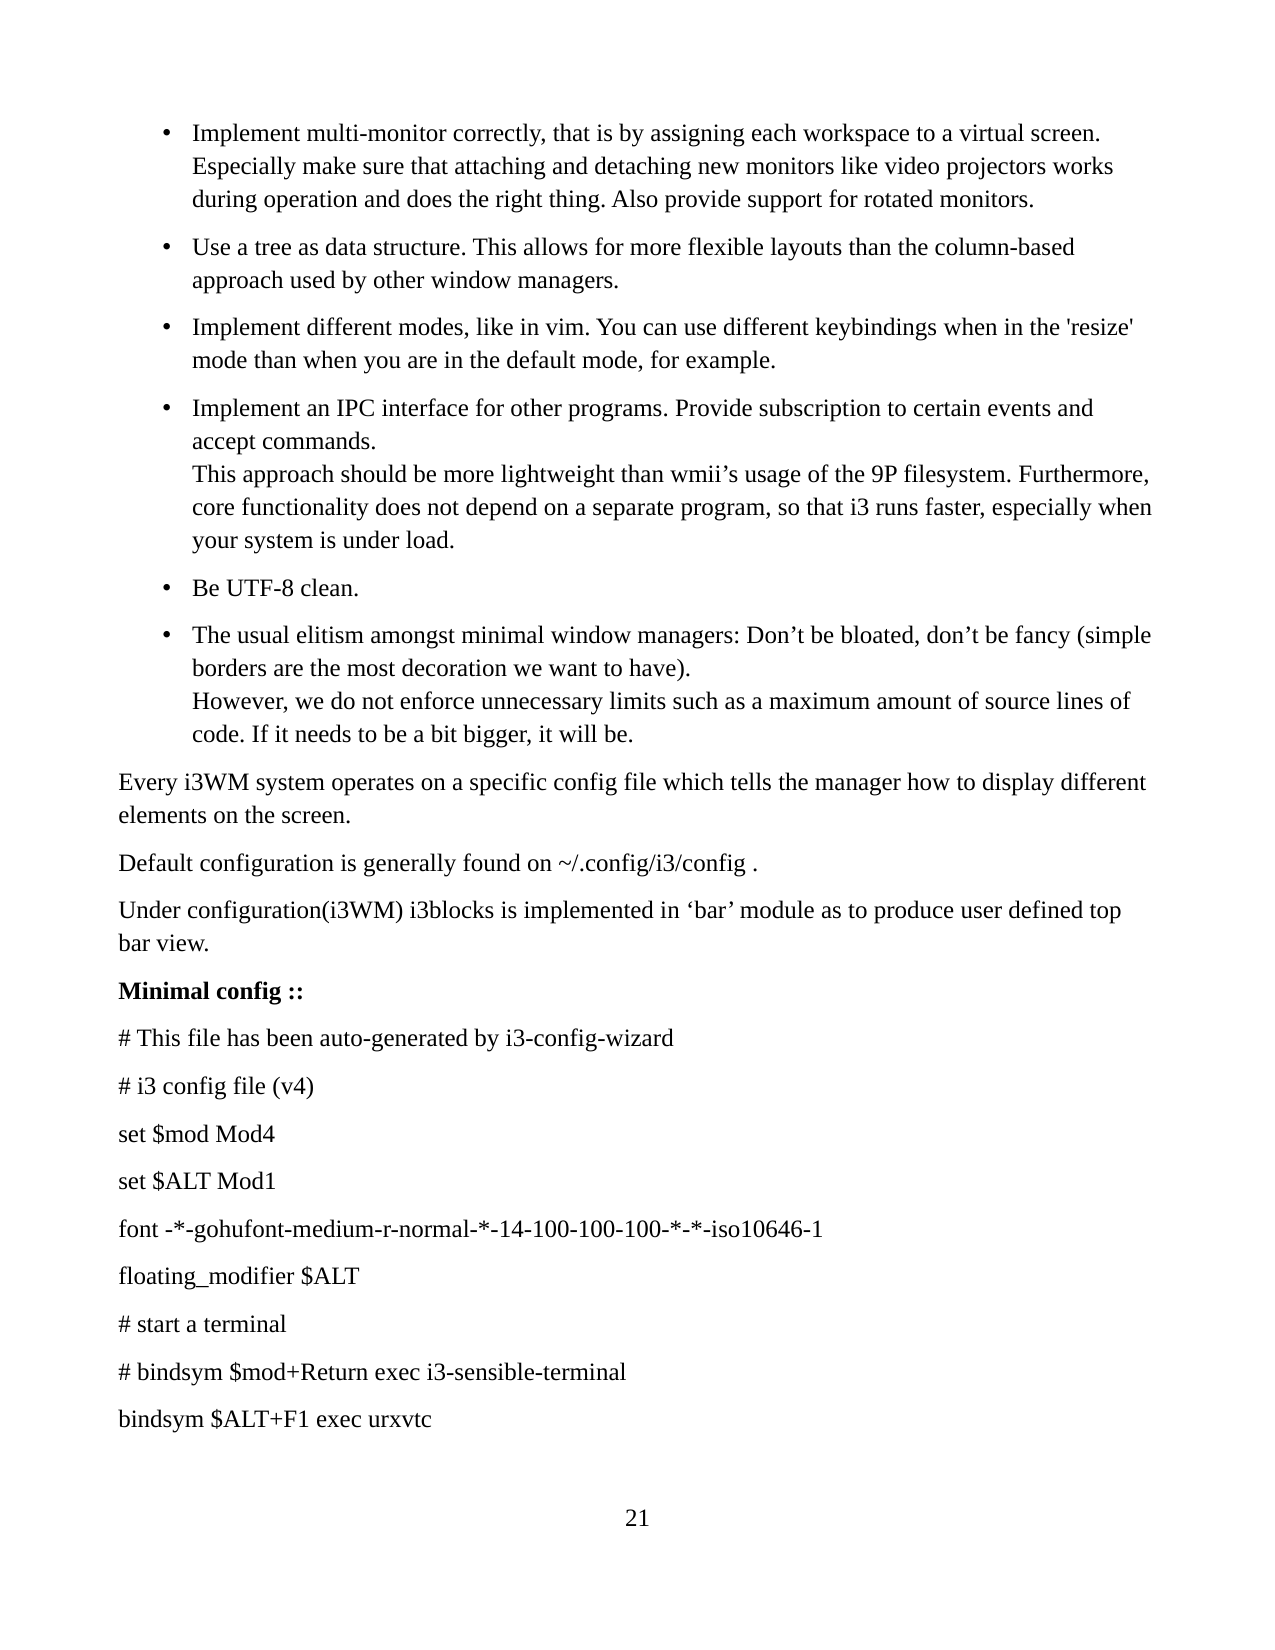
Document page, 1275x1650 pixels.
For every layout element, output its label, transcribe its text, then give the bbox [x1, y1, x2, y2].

list Implement different modes, like in vim. You can use different keybindings when in the 'resize' mode than when you are in the default mode, for example. [162, 312, 1157, 374]
list Use a tree as data structure. This allows for more flexible layouts than the column-based approach used by other window managers. [162, 232, 1157, 293]
list Be UTF-8 clean. [162, 573, 1157, 601]
text floating_modifier $ALT [118, 1261, 1157, 1290]
text Default configuration is generally found on ~/.config/i3/config . [118, 848, 1157, 876]
list Implement an IPC interface for other programs. Provide subscription to certain events and accept commands. This approach should be more lightweight than wmii’s usage of the 9P filesystem. Furthermore, core functionality does not depend on a separate program, so that i3 runs faster, especially when your system is under load. [162, 393, 1157, 554]
text font -*-gohufont-medium-r-normal-*-14-100-100-100-*-*-iso10646-1 [118, 1214, 1157, 1243]
text set $ALT Mod1 [118, 1166, 1157, 1195]
text Every i3WM system operates on a specific config file which tells the manager how to display different elements on the screen. [118, 767, 1157, 829]
list The usual elitism amongst minimal window managers: Don’t be bloated, don’t be fancy (simple borders are the most decoration we want to have). However, we do not enforce unnecessary limits such as a maximum amount of source lines of code. If it needs to be a bit bigger, it will be. [162, 620, 1157, 748]
text Minimal config :: [118, 976, 1157, 1004]
list Implement multi-monitor correctly, that is by assigning each workspace to a virtual screen. Especially make sure that attaching and detaching new monitors like video projectors works during operation and does the right thing. Also provide support for rotated monitors. [162, 118, 1157, 213]
text set $mod Mod4 [118, 1119, 1157, 1147]
text Under configuration(i3WM) i3blocks is implemented in ‘bar’ module as to produce user defined top bar view. [118, 895, 1157, 957]
text # i3 config file (v4) [118, 1071, 1157, 1100]
text # bindsym $mod+Return exec i3-sensible-terminal [118, 1357, 1157, 1385]
text # This file has been auto-generated by i3-config-wizard [118, 1023, 1157, 1052]
text bindsym $ALT+F1 exec urxvtc [118, 1404, 1157, 1433]
text # start a terminal [118, 1309, 1157, 1338]
